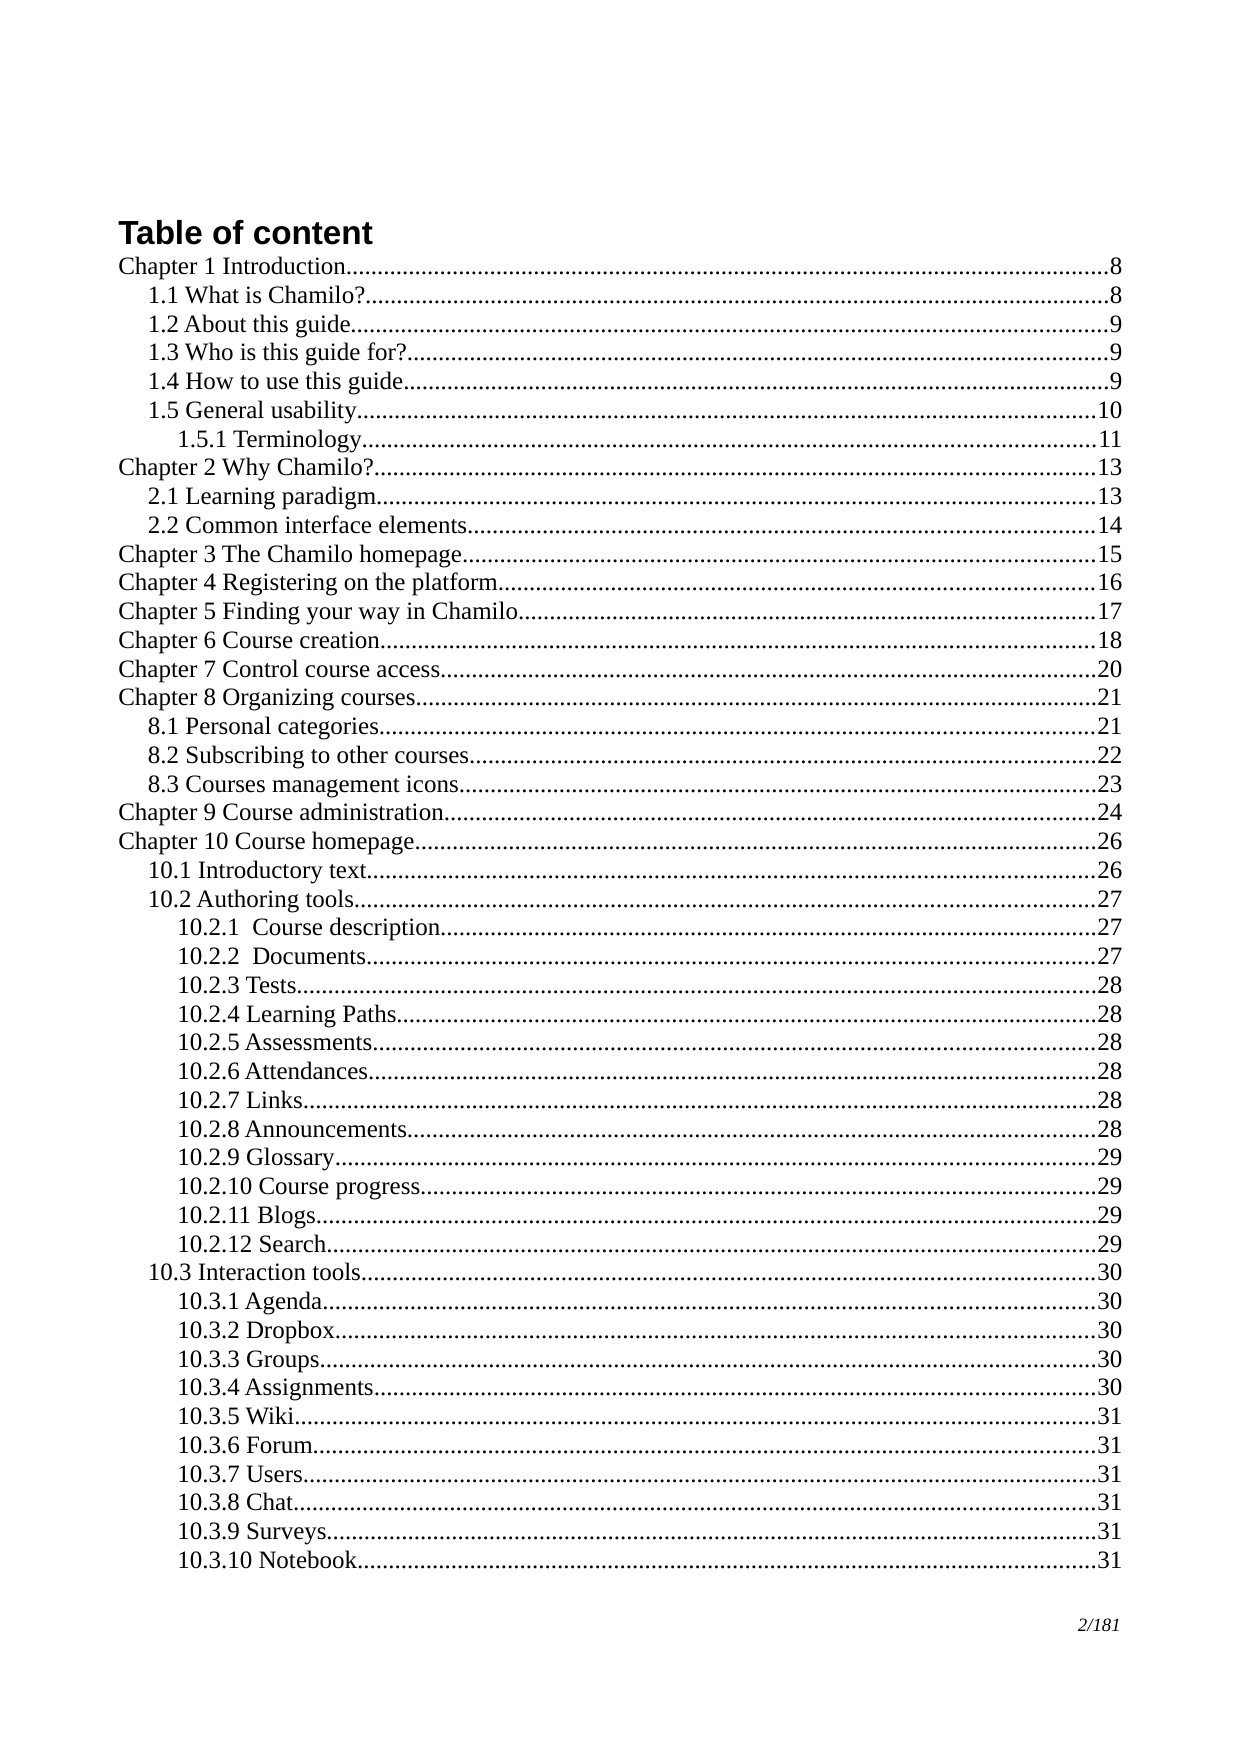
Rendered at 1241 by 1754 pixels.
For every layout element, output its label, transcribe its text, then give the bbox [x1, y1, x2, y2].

text 2.1 Learning paradigm 13 [148, 481, 1122, 510]
text 10.3.5 Wiki 31 [177, 1401, 1122, 1430]
text 8.3 Courses management icons 23 [148, 769, 1122, 797]
text 8.1 Personal categories 21 [148, 711, 1122, 740]
text 1.1 What is Chamilo? 8 [148, 280, 1122, 309]
subtitle Table of content [118, 213, 1122, 251]
text 10.3.3 Groups 30 [177, 1344, 1122, 1372]
text 1.3 Who is this guide for? 9 [148, 337, 1122, 366]
text Chapter 7 Control course access 20 [118, 654, 1122, 682]
text Chapter 3 The Chamilo homepage 15 [118, 539, 1122, 567]
text 10.3.2 Dropbox 30 [177, 1315, 1122, 1344]
text 10.2.9 Glossary 29 [177, 1142, 1122, 1171]
text 10.3.8 Chat 31 [177, 1487, 1122, 1516]
text 10.1 Introductory text 26 [148, 855, 1122, 884]
text 10.3.7 Users 31 [177, 1459, 1122, 1487]
text 1.4 How to use this guide. 9 [148, 366, 1122, 395]
text 10.2.1 Course description 27 [177, 912, 1122, 941]
text 10.2.7 Links 28 [177, 1085, 1122, 1114]
text Chapter 8 Organizing courses 21 [118, 682, 1122, 711]
text 1.2 About this guide 9 [148, 309, 1122, 337]
text Chapter 5 Finding your way in Chamilo 17 [118, 596, 1122, 625]
text Chapter 9 Course administration 24 [118, 797, 1122, 826]
text 10.2 Authoring tools 27 [148, 884, 1122, 912]
text 2.2 Common interface elements 14 [148, 510, 1122, 539]
text 10.2.3 Tests 28 [177, 970, 1122, 999]
text 10.3.4 Assignments 30 [177, 1372, 1122, 1401]
text 10.2.11 Blogs 29 [177, 1200, 1122, 1229]
text 10.2.10 Course progress 29 [177, 1171, 1122, 1200]
text 10.2.2 Documents 27 [177, 941, 1122, 970]
text 10.2.8 Announcements 28 [177, 1114, 1122, 1142]
text Chapter 4 Registering on the platform 16 [118, 567, 1122, 596]
text 10.3.9 Surveys 31 [177, 1516, 1122, 1545]
text 10.2.5 Assessments 28 [177, 1027, 1122, 1056]
text Chapter 2 Why Chamilo? 13 [118, 452, 1122, 481]
text 10.3.1 Agenda 30 [177, 1286, 1122, 1315]
text 1.5.1 Terminology 11 [177, 424, 1122, 452]
text 1.5 General usability 10 [148, 395, 1122, 424]
text 10.2.12 Search 29 [177, 1229, 1122, 1257]
text 10.3 Interaction tools 30 [148, 1257, 1122, 1286]
text 10.2.4 Learning Paths 28 [177, 999, 1122, 1027]
text Chapter 1 Introduction 8 [118, 251, 1122, 280]
text Chapter 10 Course homepage 26 [118, 826, 1122, 855]
text 10.3.6 Forum 31 [177, 1430, 1122, 1459]
text Chapter 6 Course creation 18 [118, 625, 1122, 654]
text 10.3.10 Notebook 31 [177, 1545, 1122, 1574]
text 10.2.6 Attendances 28 [177, 1056, 1122, 1085]
text 8.2 Subscribing to other courses 22 [148, 740, 1122, 769]
